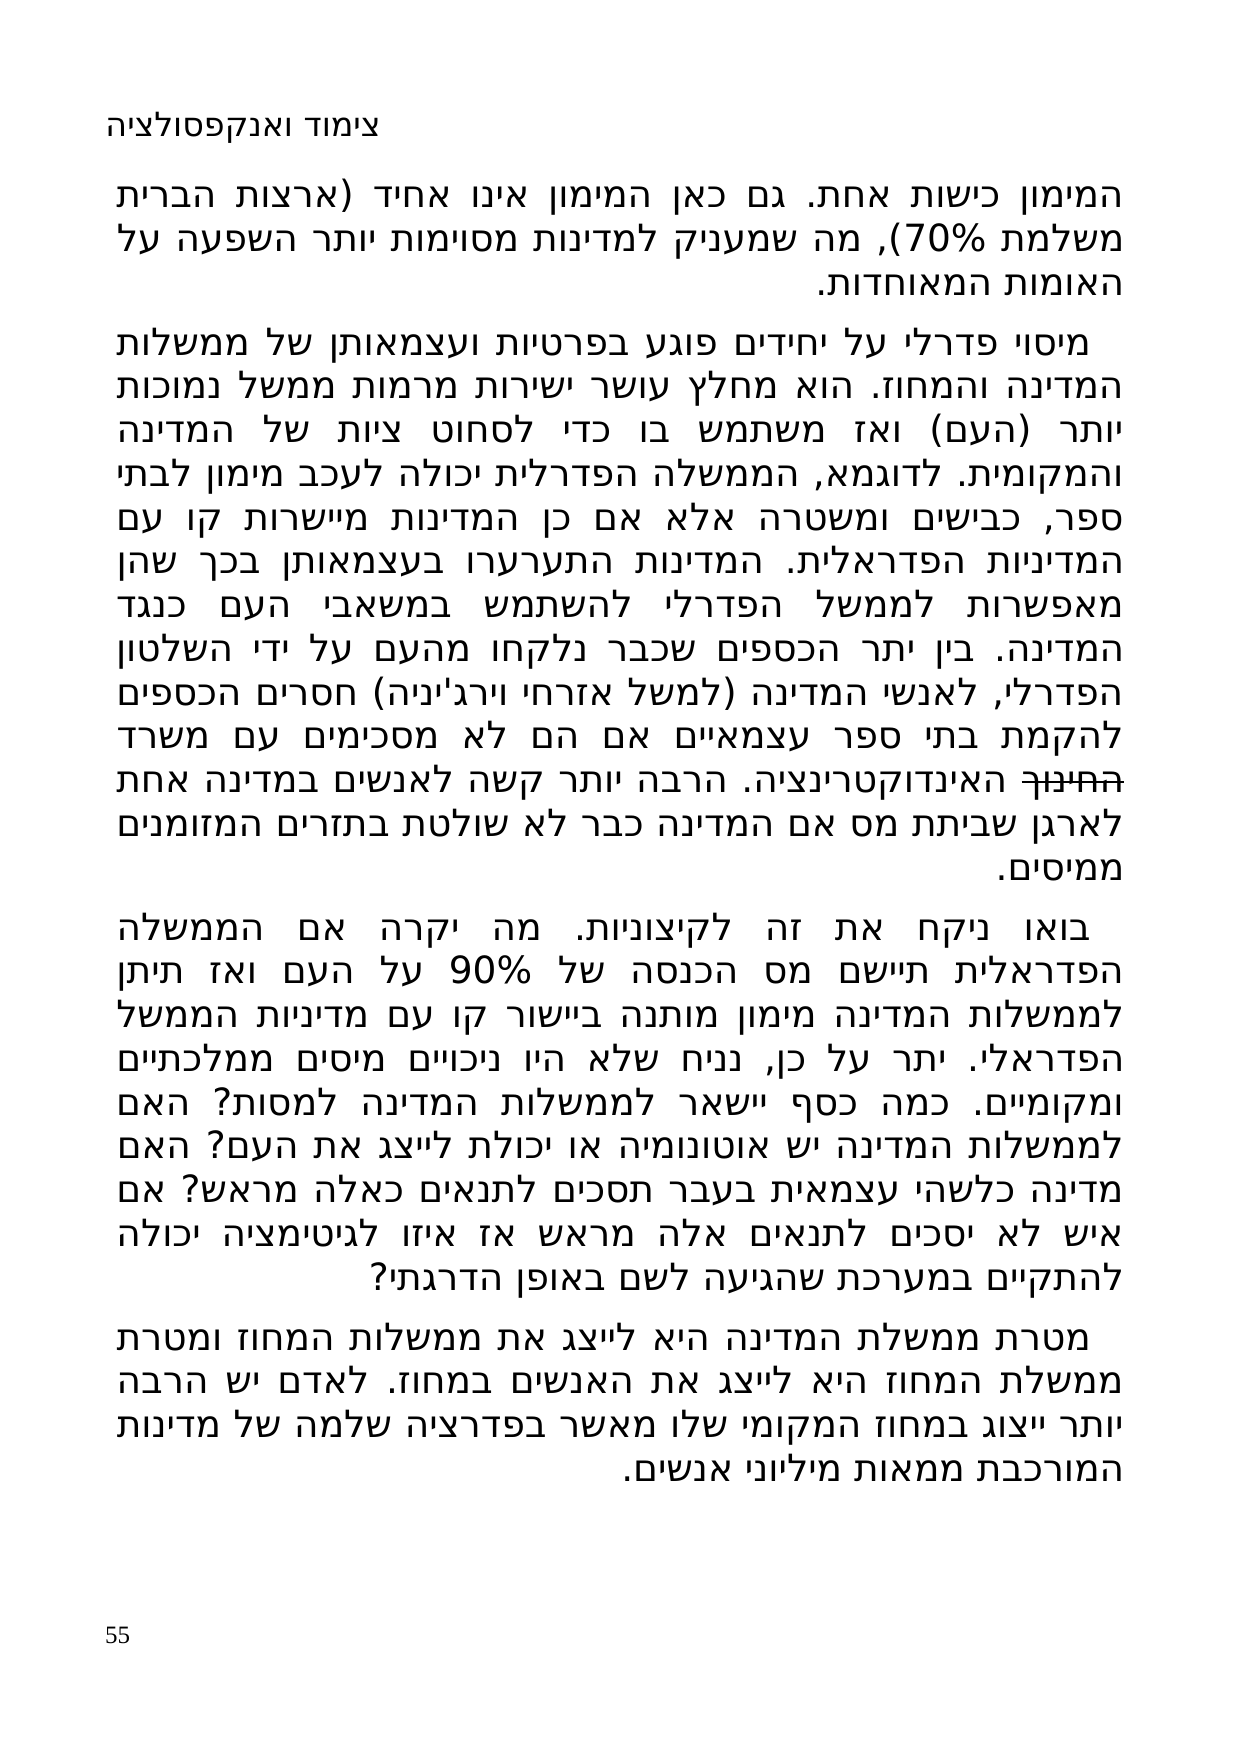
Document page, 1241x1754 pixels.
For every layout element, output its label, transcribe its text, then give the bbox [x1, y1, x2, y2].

text בואו ניקח את זה לקיצוניות. מה יקרה אם הממשלה הפדראלית תיישם מס הכנסה של 90% על העם ואז תיתן לממשלות המדינה מימון מותנה ביישור קו עם מדיניות הממשל הפדראלי. יתר על כן, נניח שלא היו ניכויים מיסים ממלכתיים ומקומיים. כמה כסף יישאר לממשלות המדינה למסות? האם לממשלות המדינה יש אוטונומיה או יכולת לייצג את העם? האם מדינה כלשהי עצמאית בעבר תסכים לתנאים כאלה מראש? אם איש לא יסכים לתנאים אלה מראש אז איזו לגיטימציה יכולה להתקיים במערכת שהגיעה לשם באופן הדרגתי? [116, 905, 1124, 1299]
text מטרת ממשלת המדינה היא לייצג את ממשלות המחוז ומטרת ממשלת המחוז היא לייצג את האנשים במחוז. לאדם יש הרבה יותר ייצוג במחוז המקומי שלו מאשר בפדרציה שלמה של מדינות המורכבת ממאות מיליוני אנשים. [116, 1315, 1124, 1490]
text מיסוי פדרלי על יחידים פוגע בפרטיות ועצמאותן של ממשלות המדינה והמחוז. הוא מחלץ עושר ישירות מרמות ממשל נמוכות יותר (העם) ואז משתמש בו כדי לסחוט ציות של המדינה והמקומית. לדוגמא, הממשלה הפדרלית יכולה לעכב מימון לבתי ספר, כבישים ומשטרה אלא אם כן המדינות מיישרות קו עם המדיניות הפדראלית. המדינות התערערו בעצמאותן בכך שהן מאפשרות לממשל הפדרלי להשתמש במשאבי העם כנגד המדינה. בין יתר הכספים שכבר נלקחו מהעם על ידי השלטון הפדרלי, לאנשי המדינה (למשל אזרחי וירג'יניה) חסרים הכספים להקמת בתי ספר עצמאיים אם הם לא מסכימים עם משרד החינוך האינדוקטרינציה. הרבה יותר קשה לאנשים במדינה אחת לארגן שביתת מס אם המדינה כבר לא שולטת בתזרים המזומנים ממיסים. [116, 320, 1124, 889]
text תאר לעצמך שלאו"ם הייתה הסמכות להטיל מס הכנסה שחל על כל האנשים בעולם? זה יפגע ישירות באוטונומיה של ארצות הברית. כיום ארצות הברית ומדינות אחרות מממנות את האו"ם באופן קולקטיבי וכל מדינה יכולה להחליט לעזוב ולמשוך את המימון כישות אחת. גם כאן המימון אינו אחיד (ארצות הברית משלמת 70%), מה שמעניק למדינות מסוימות יותר השפעה על האומות המאוחדות. [116, 172, 1124, 304]
